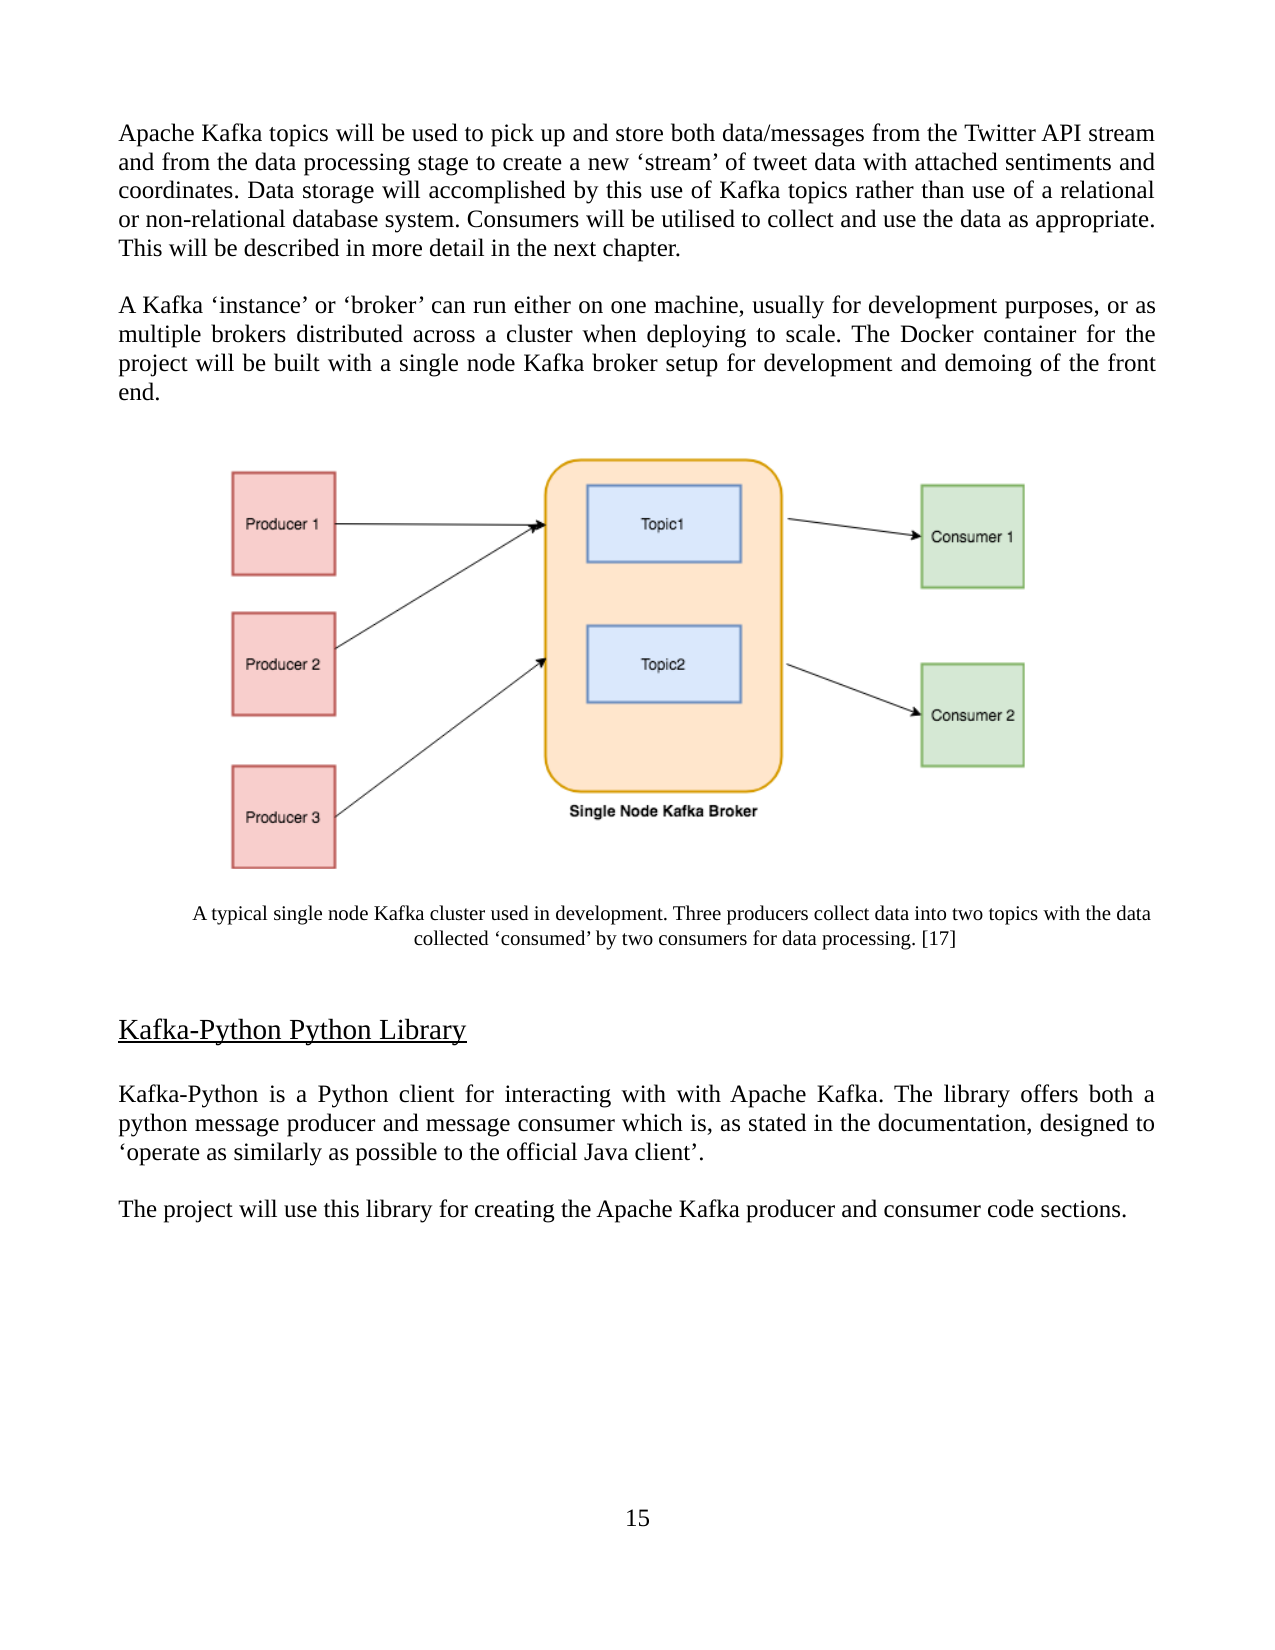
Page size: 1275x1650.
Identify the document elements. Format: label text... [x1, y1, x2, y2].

text Kafka-Python is a Python client for interacting with with Apache Kafka. The library offers both a python message producer and message consumer which is, as stated in the documentation, designed to ‘operate as similarly as possible to the official Java client’. [118, 1079, 1157, 1165]
text Kafka-Python Python Library [118, 1012, 1157, 1046]
text The project will use this library for creating the Apache Kafka producer and consumer code sections. [118, 1194, 1157, 1223]
text A typical single node Kafka cluster used in development. Three producers collect data into two topics with the data collected ‘consumed’ by two consumers for data processing. [17] [118, 434, 1157, 950]
text A Kafka ‘instance’ or ‘broker’ can run either on one machine, usually for development purposes, or as multiple brokers distributed across a cluster when deploying to scale. The Docker container for the project will be built with a single node Kafka broker setup for development and demoing of the front end. [118, 291, 1157, 406]
picture [203, 434, 1072, 897]
text Apache Kafka topics will be used to pick up and store both data/messages from the Twitter API stream and from the data processing stage to create a new ‘stream’ of tweet data with attached sentiments and coordinates. Data storage will accomplished by this use of Kafka topics rather than use of a relational or non-relational database system. Consumers will be utilised to collect and use the data as appropriate. This will be described in more detail in the next chapter. [118, 118, 1157, 262]
